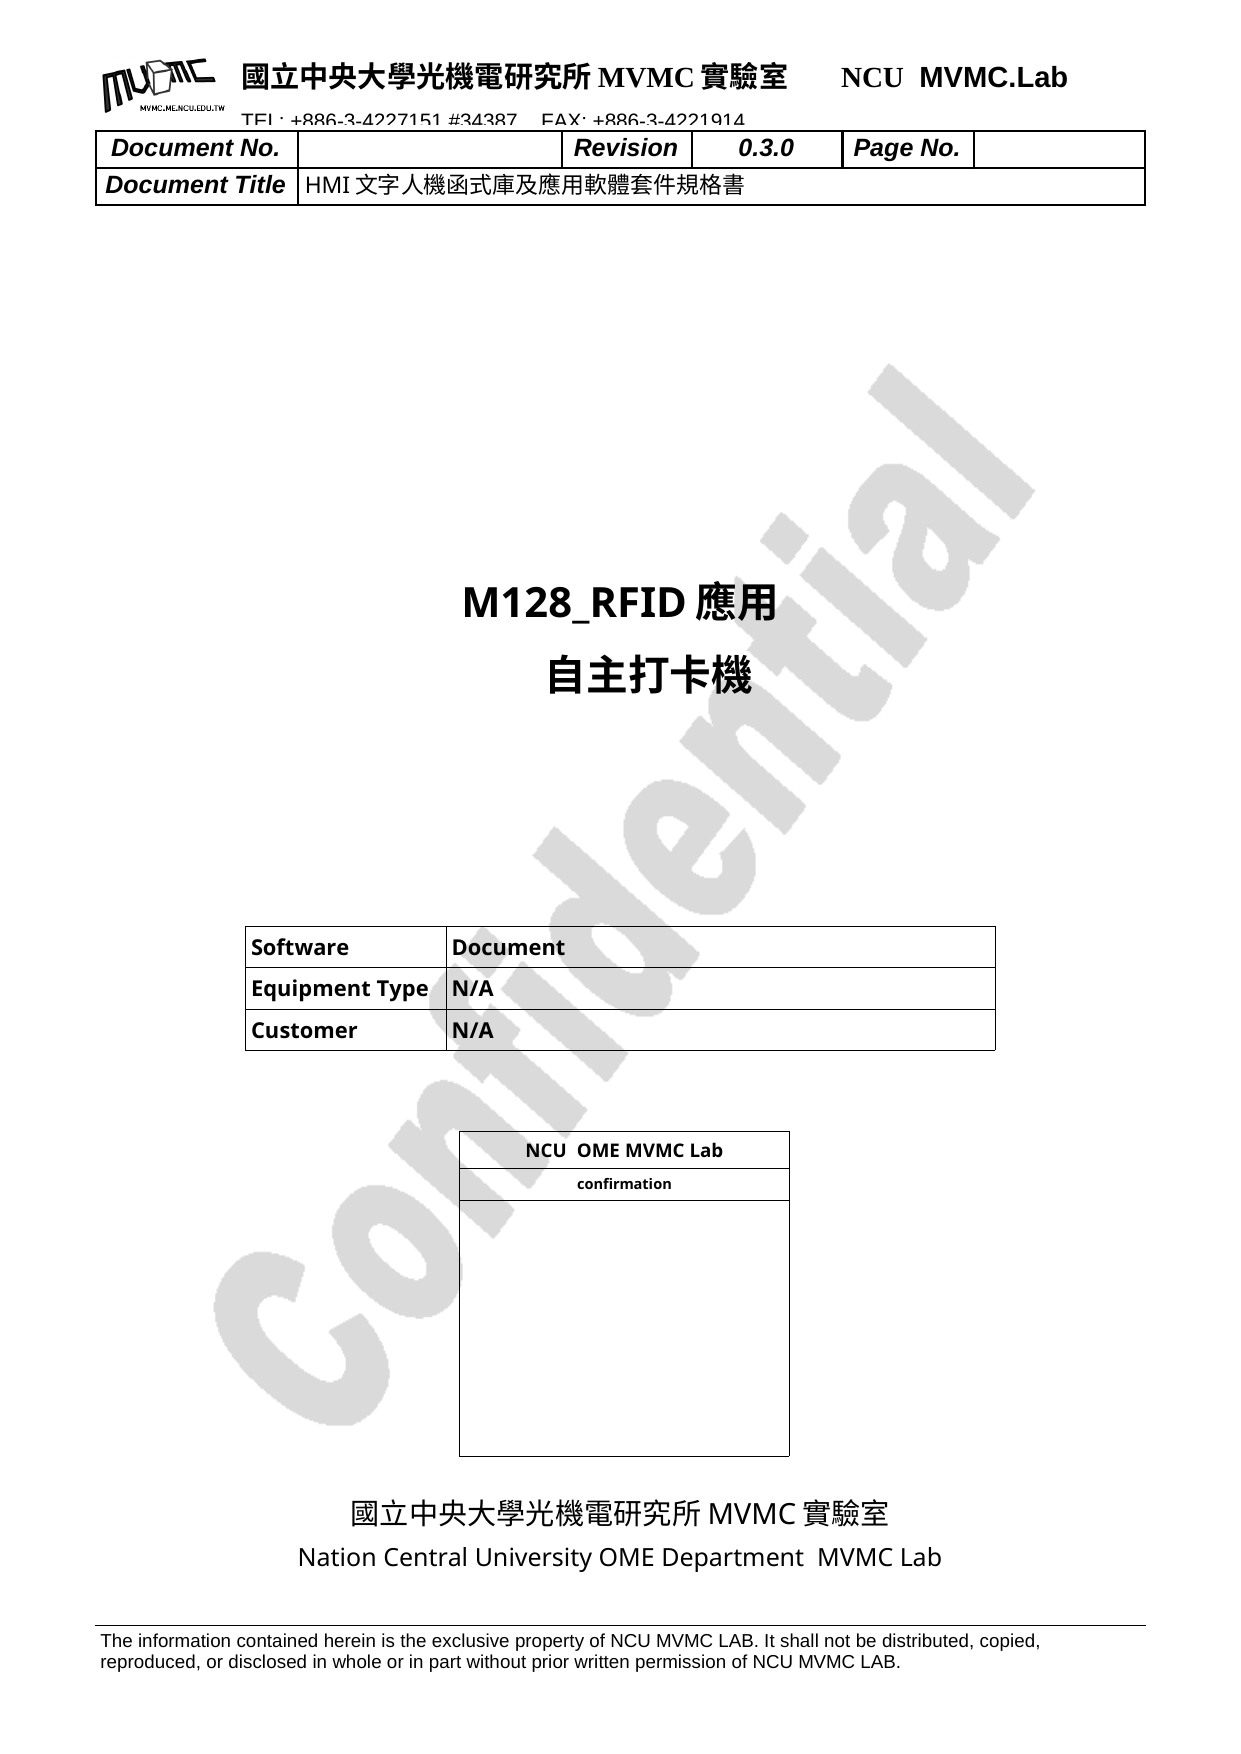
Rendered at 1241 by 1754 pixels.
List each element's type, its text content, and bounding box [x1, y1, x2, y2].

table_cell Customer [246, 1010, 446, 1050]
table_cell N/A [447, 968, 995, 1009]
picture [94, 1533, 1146, 1539]
picture [844, 132, 973, 167]
picture [94, 629, 1146, 642]
picture [97, 169, 297, 204]
table_header NCU OME MVMC Lab [460, 1132, 789, 1168]
table_cell Equipment Type [246, 968, 446, 1009]
text Nation Central University OME Department MVMC Lab [94, 1539, 1146, 1573]
picture [94, 703, 1146, 1490]
table_header Document [447, 927, 995, 967]
picture [97, 132, 297, 167]
picture [975, 132, 1144, 167]
picture [94, 131, 1146, 569]
picture [693, 132, 841, 167]
picture [94, 1626, 1146, 1683]
picture [94, 47, 1146, 130]
text 國立中央大學光機電研究所MVMC實驗室 [94, 1490, 1146, 1533]
picture [563, 132, 691, 167]
picture [299, 132, 561, 167]
table_cell N/A [447, 1010, 995, 1050]
table_cell confirmation [460, 1169, 789, 1200]
picture [299, 169, 1144, 204]
table_cell [460, 1201, 789, 1456]
text 自主打卡機 [94, 642, 1146, 703]
subtitle M128_RFID應用 [94, 569, 1146, 629]
table_header Software [246, 927, 446, 967]
picture [94, 1573, 1146, 1625]
